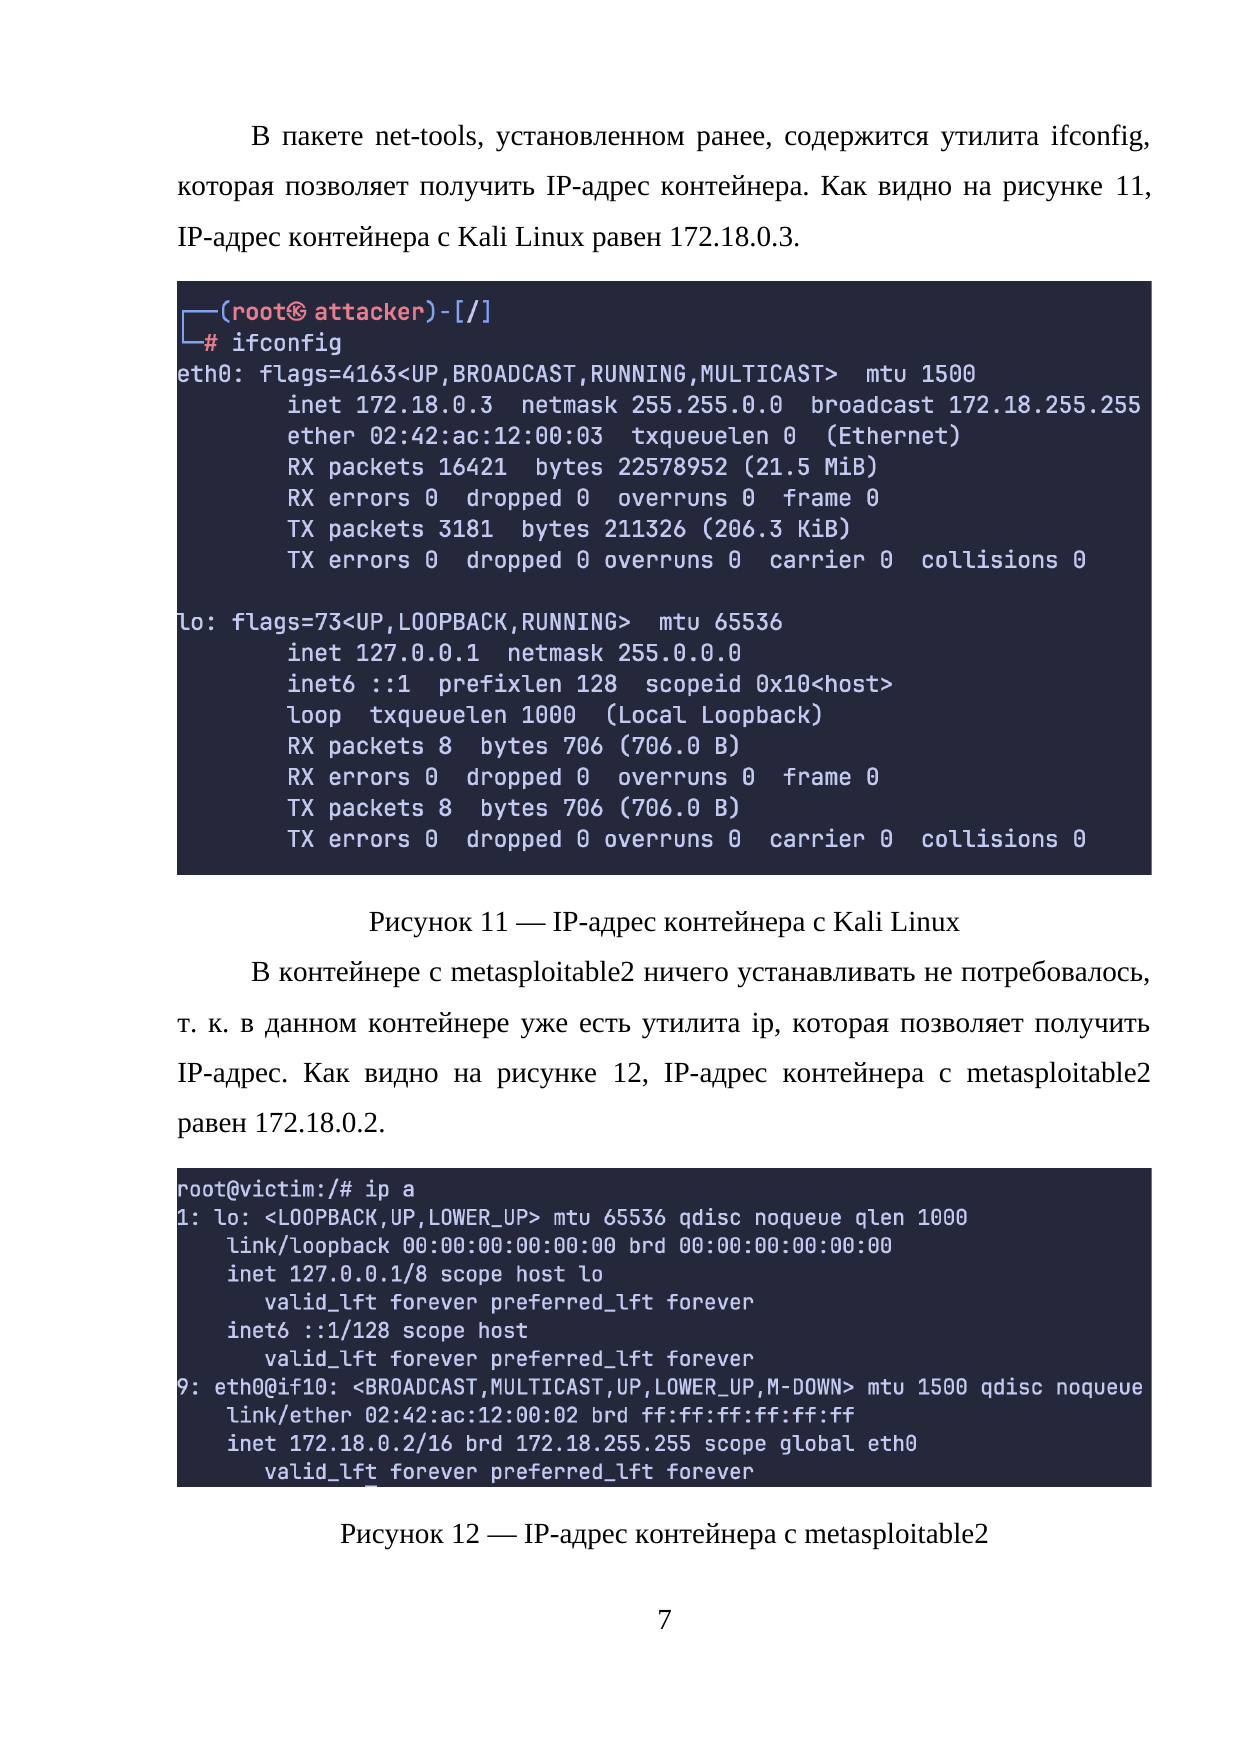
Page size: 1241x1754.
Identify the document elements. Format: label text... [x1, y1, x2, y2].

text В пакете net-tools, установленном ранее, содержится утилита ifconfig, которая позволяет получить IP-адрес контейнера. Как видно на рисунке 11, IP-адрес контейнера с Kali Linux равен 172.18.0.3. [177, 118, 1152, 252]
text Рисунок 11 — IP-адрес контейнера с Kali Linux [177, 875, 1152, 938]
picture [177, 1168, 1152, 1487]
picture [177, 281, 1152, 875]
text В контейнере с metasploitable2 ничего устанавливать не потребовалось, т. к. в данном контейнере уже есть утилита ip, которая позволяет получить IP-адрес. Как видно на рисунке 12, IP-адрес контейнера с metasploitable2 равен 172.18.0.2. [177, 954, 1152, 1139]
text Рисунок 12 — IP-адрес контейнера с metasploitable2 [177, 1487, 1152, 1549]
